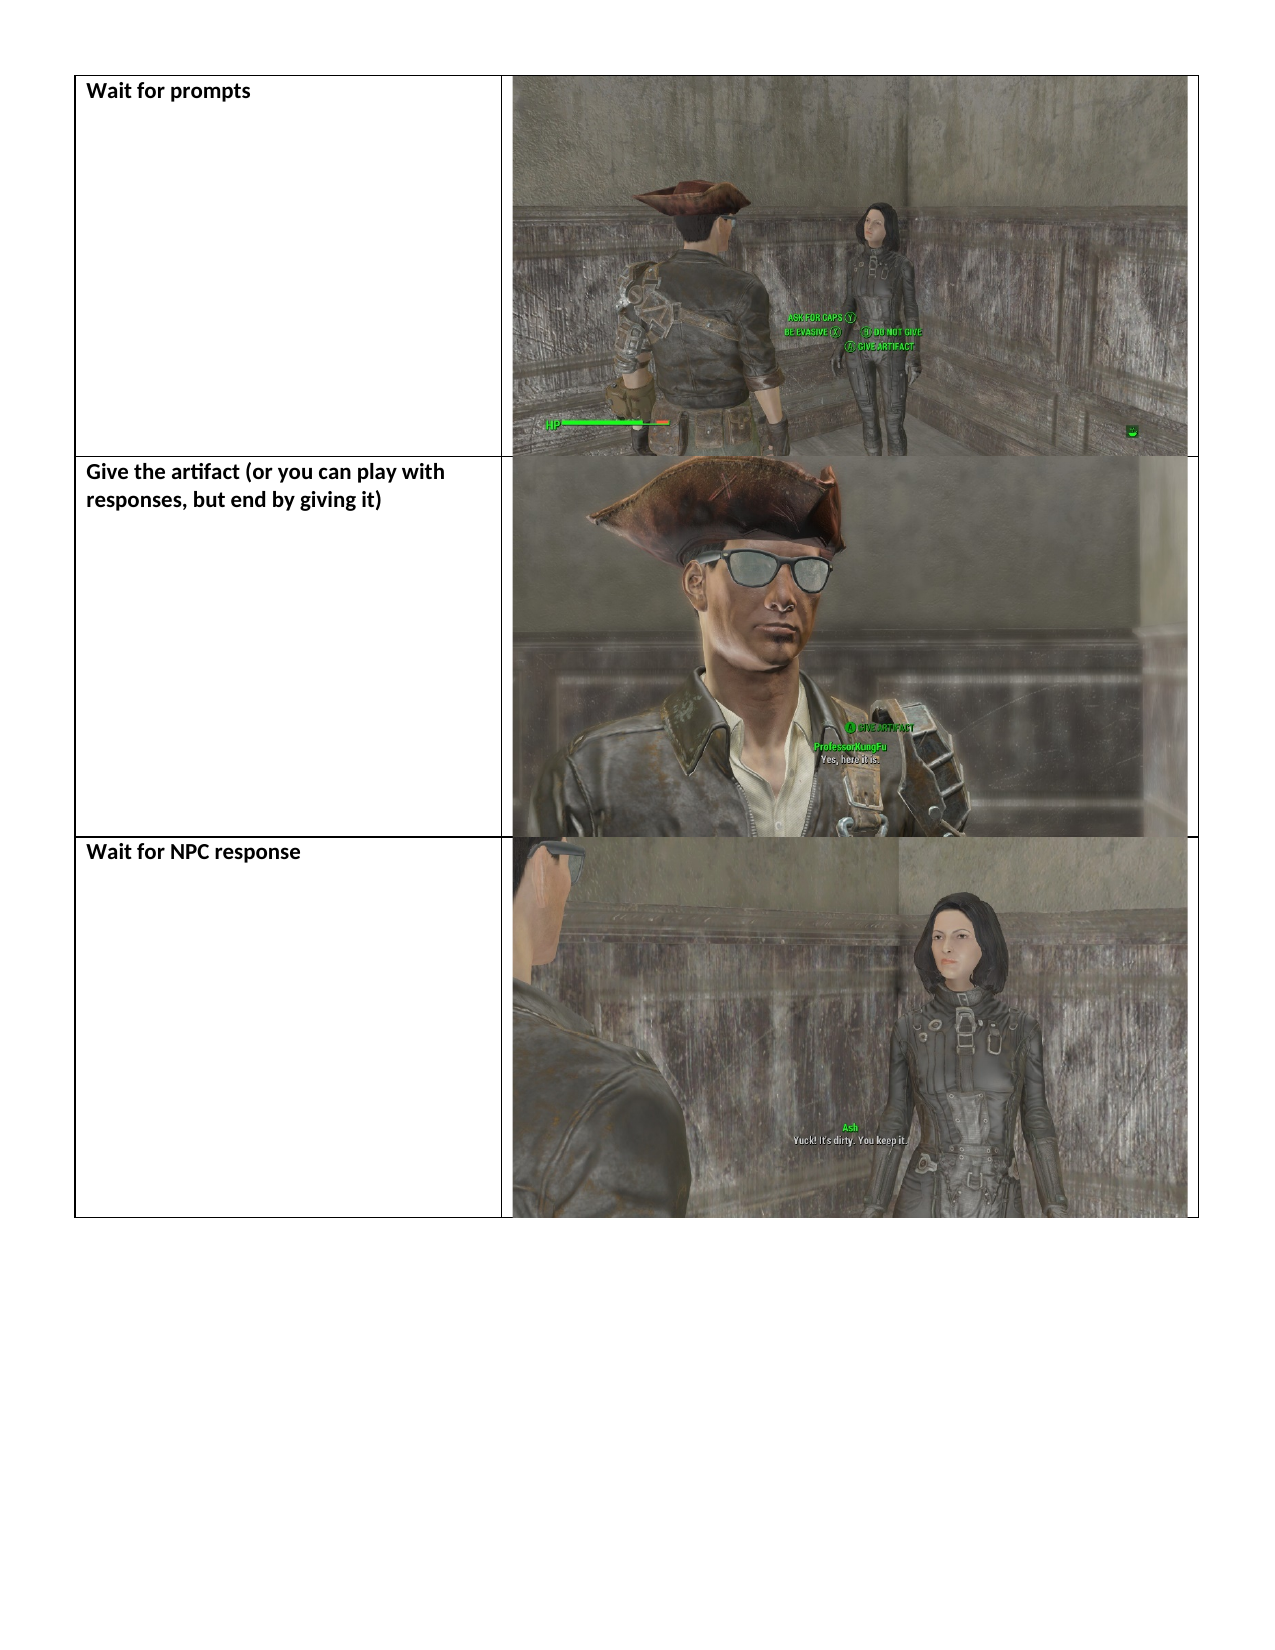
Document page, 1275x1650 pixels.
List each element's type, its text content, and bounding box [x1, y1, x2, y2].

table_cell Wait for NPC response [76, 838, 501, 1217]
table_cell [1188, 838, 1198, 1217]
table_cell Wait for prompts [76, 76, 501, 456]
table_cell [1188, 76, 1198, 456]
table_cell [502, 457, 512, 836]
table_cell [502, 76, 512, 456]
table_cell [502, 838, 512, 1217]
table_cell Give the artifact (or you can play with responses, but end by giving it) [76, 457, 501, 836]
table_cell [1188, 457, 1198, 836]
